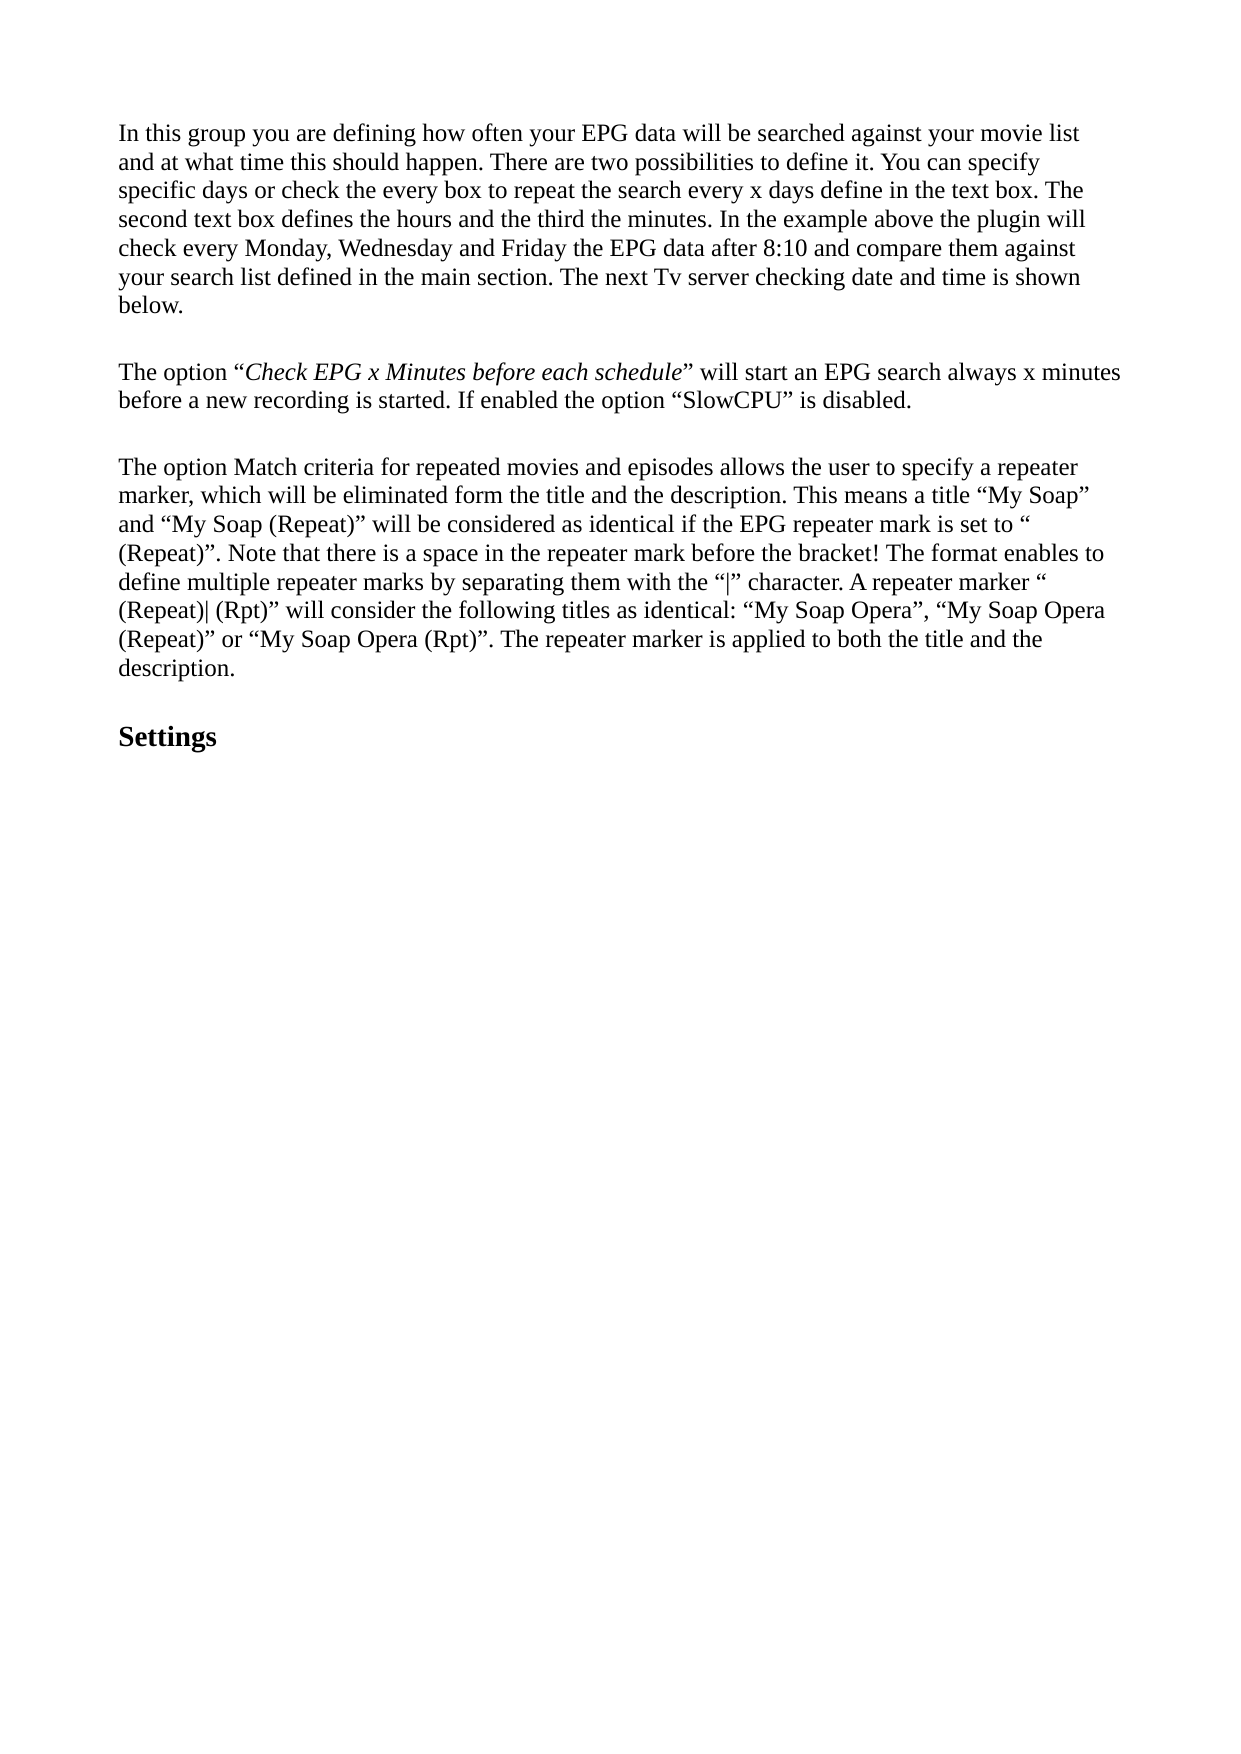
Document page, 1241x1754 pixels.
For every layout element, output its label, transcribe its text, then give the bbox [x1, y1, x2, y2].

text In this group you are defining how often your EPG data will be searched against your movie list and at what time this should happen. There are two possibilities to define it. You can specify specific days or check the every box to repeat the search every x days define in the text box. The second text box defines the hours and the third the minutes. In the example above the plugin will check every Monday, Wednesday and Friday the EPG data after 8:10 and compare them against your search list defined in the main section. The next Tv server checking date and time is shown below. [118, 118, 1122, 319]
text The option “Check EPG x Minutes before each schedule” will start an EPG search always x minutes before a new recording is started. If enabled the option “SlowCPU” is disabled. [118, 357, 1122, 414]
text The option Match criteria for repeated movies and episodes allows the user to specify a repeater marker, which will be eliminated form the title and the description. This means a title “My Soap” and “My Soap (Repeat)” will be considered as identical if the EPG repeater mark is set to “ (Repeat)”. Note that there is a space in the repeater mark before the bracket! The format enables to define multiple repeater marks by separating them with the “|” character. A repeater marker “ (Repeat)| (Rpt)” will consider the following titles as identical: “My Soap Opera”, “My Soap Opera (Repeat)” or “My Soap Opera (Rpt)”. The repeater marker is applied to both the title and the description. [118, 452, 1122, 682]
text Settings [118, 719, 1122, 753]
